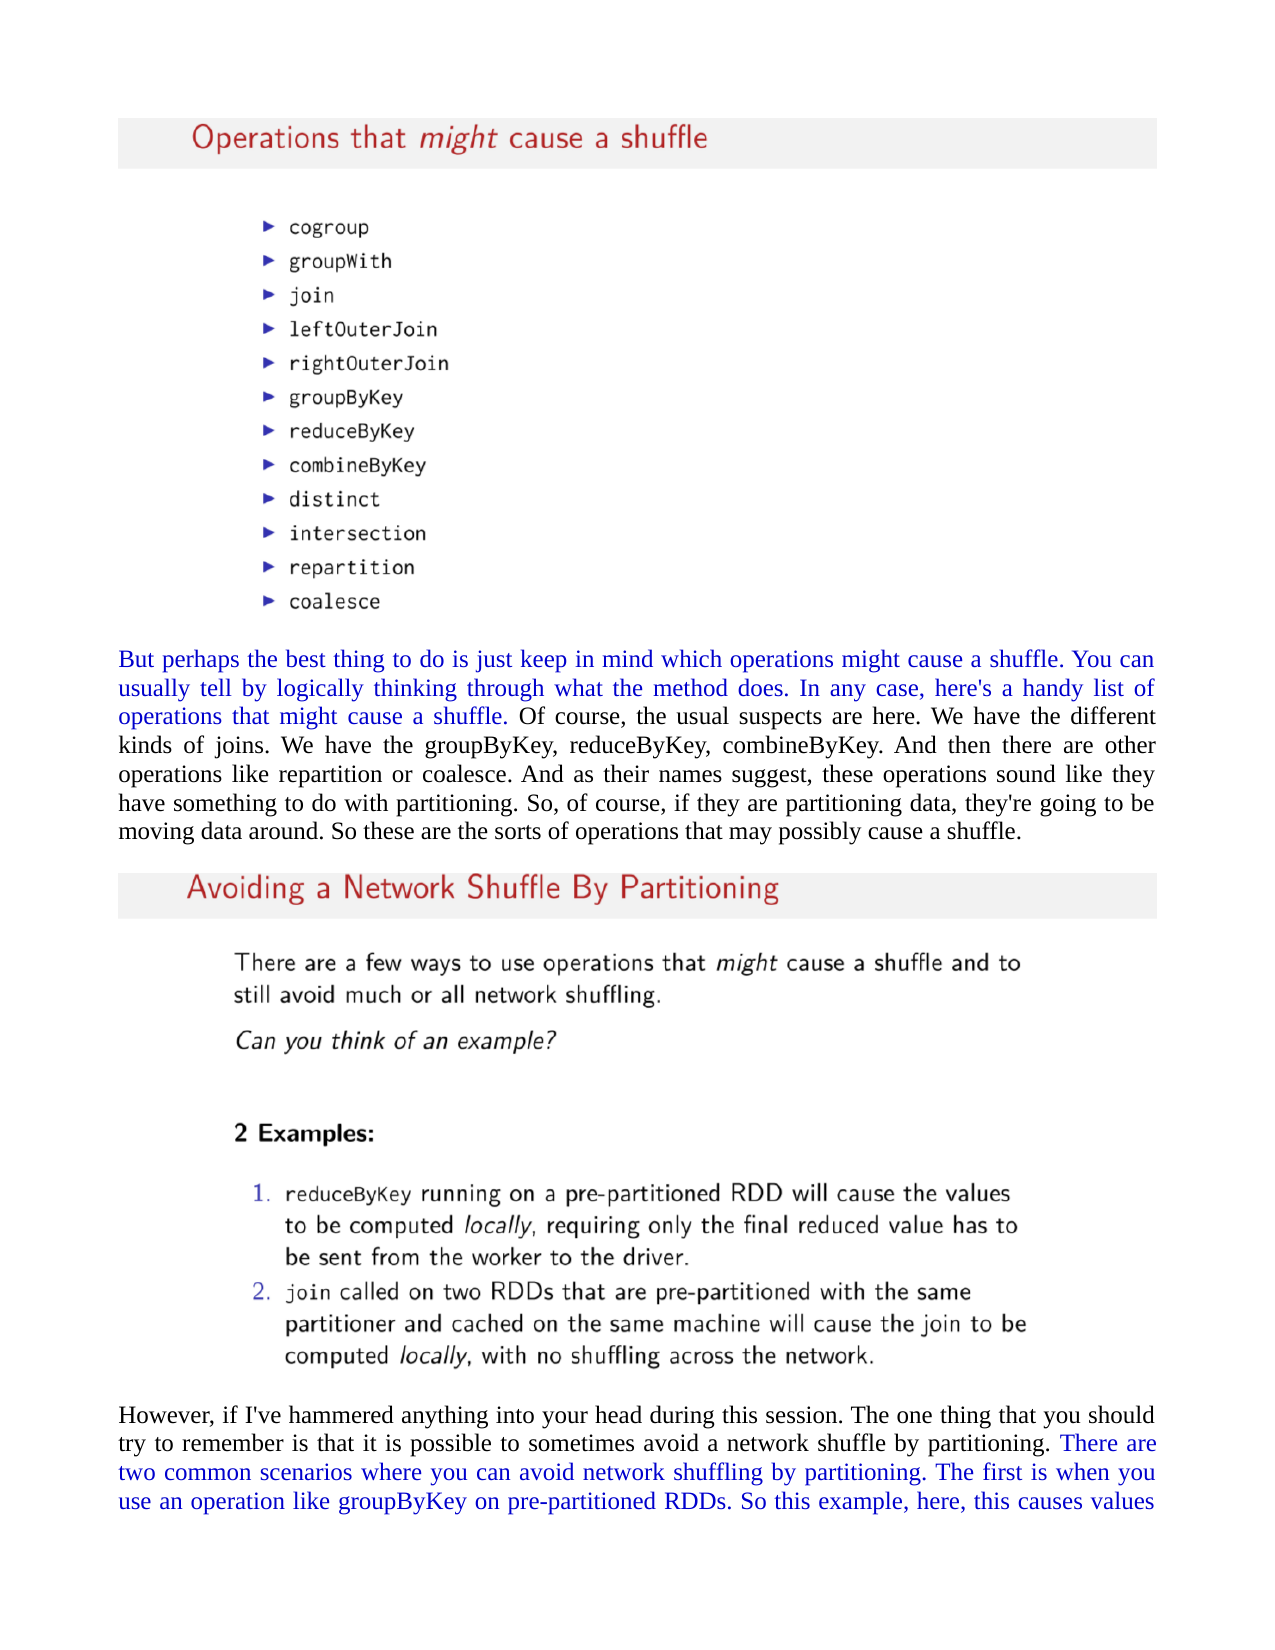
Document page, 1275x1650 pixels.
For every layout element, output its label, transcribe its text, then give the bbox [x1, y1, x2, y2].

text However, if I've hammered anything into your head during this session. The one thing that you should try to remember is that it is possible to sometimes avoid a network shuffle by partitioning. There are two common scenarios where you can avoid network shuffling by partitioning. The first is when you use an operation like groupByKey on pre-partitioned RDDs. So this example, here, this causes values [118, 1400, 1157, 1515]
text But perhaps the best thing to do is just keep in mind which operations might cause a shuffle. You can usually tell by logically thinking through what the method does. In any case, here's a handy list of operations that might cause a shuffle. Of course, the usual suspects are here. We have the different kinds of joins. We have the groupByKey, reduceByKey, combineByKey. And then there are other operations like repartition or coalesce. And as their names suggest, these operations sound like they have something to do with partitioning. So, of course, if they are partitioning data, they're going to be moving data around. So these are the sorts of operations that may possibly cause a shuffle. [118, 644, 1157, 845]
picture [118, 873, 1157, 1371]
picture [118, 118, 1157, 616]
